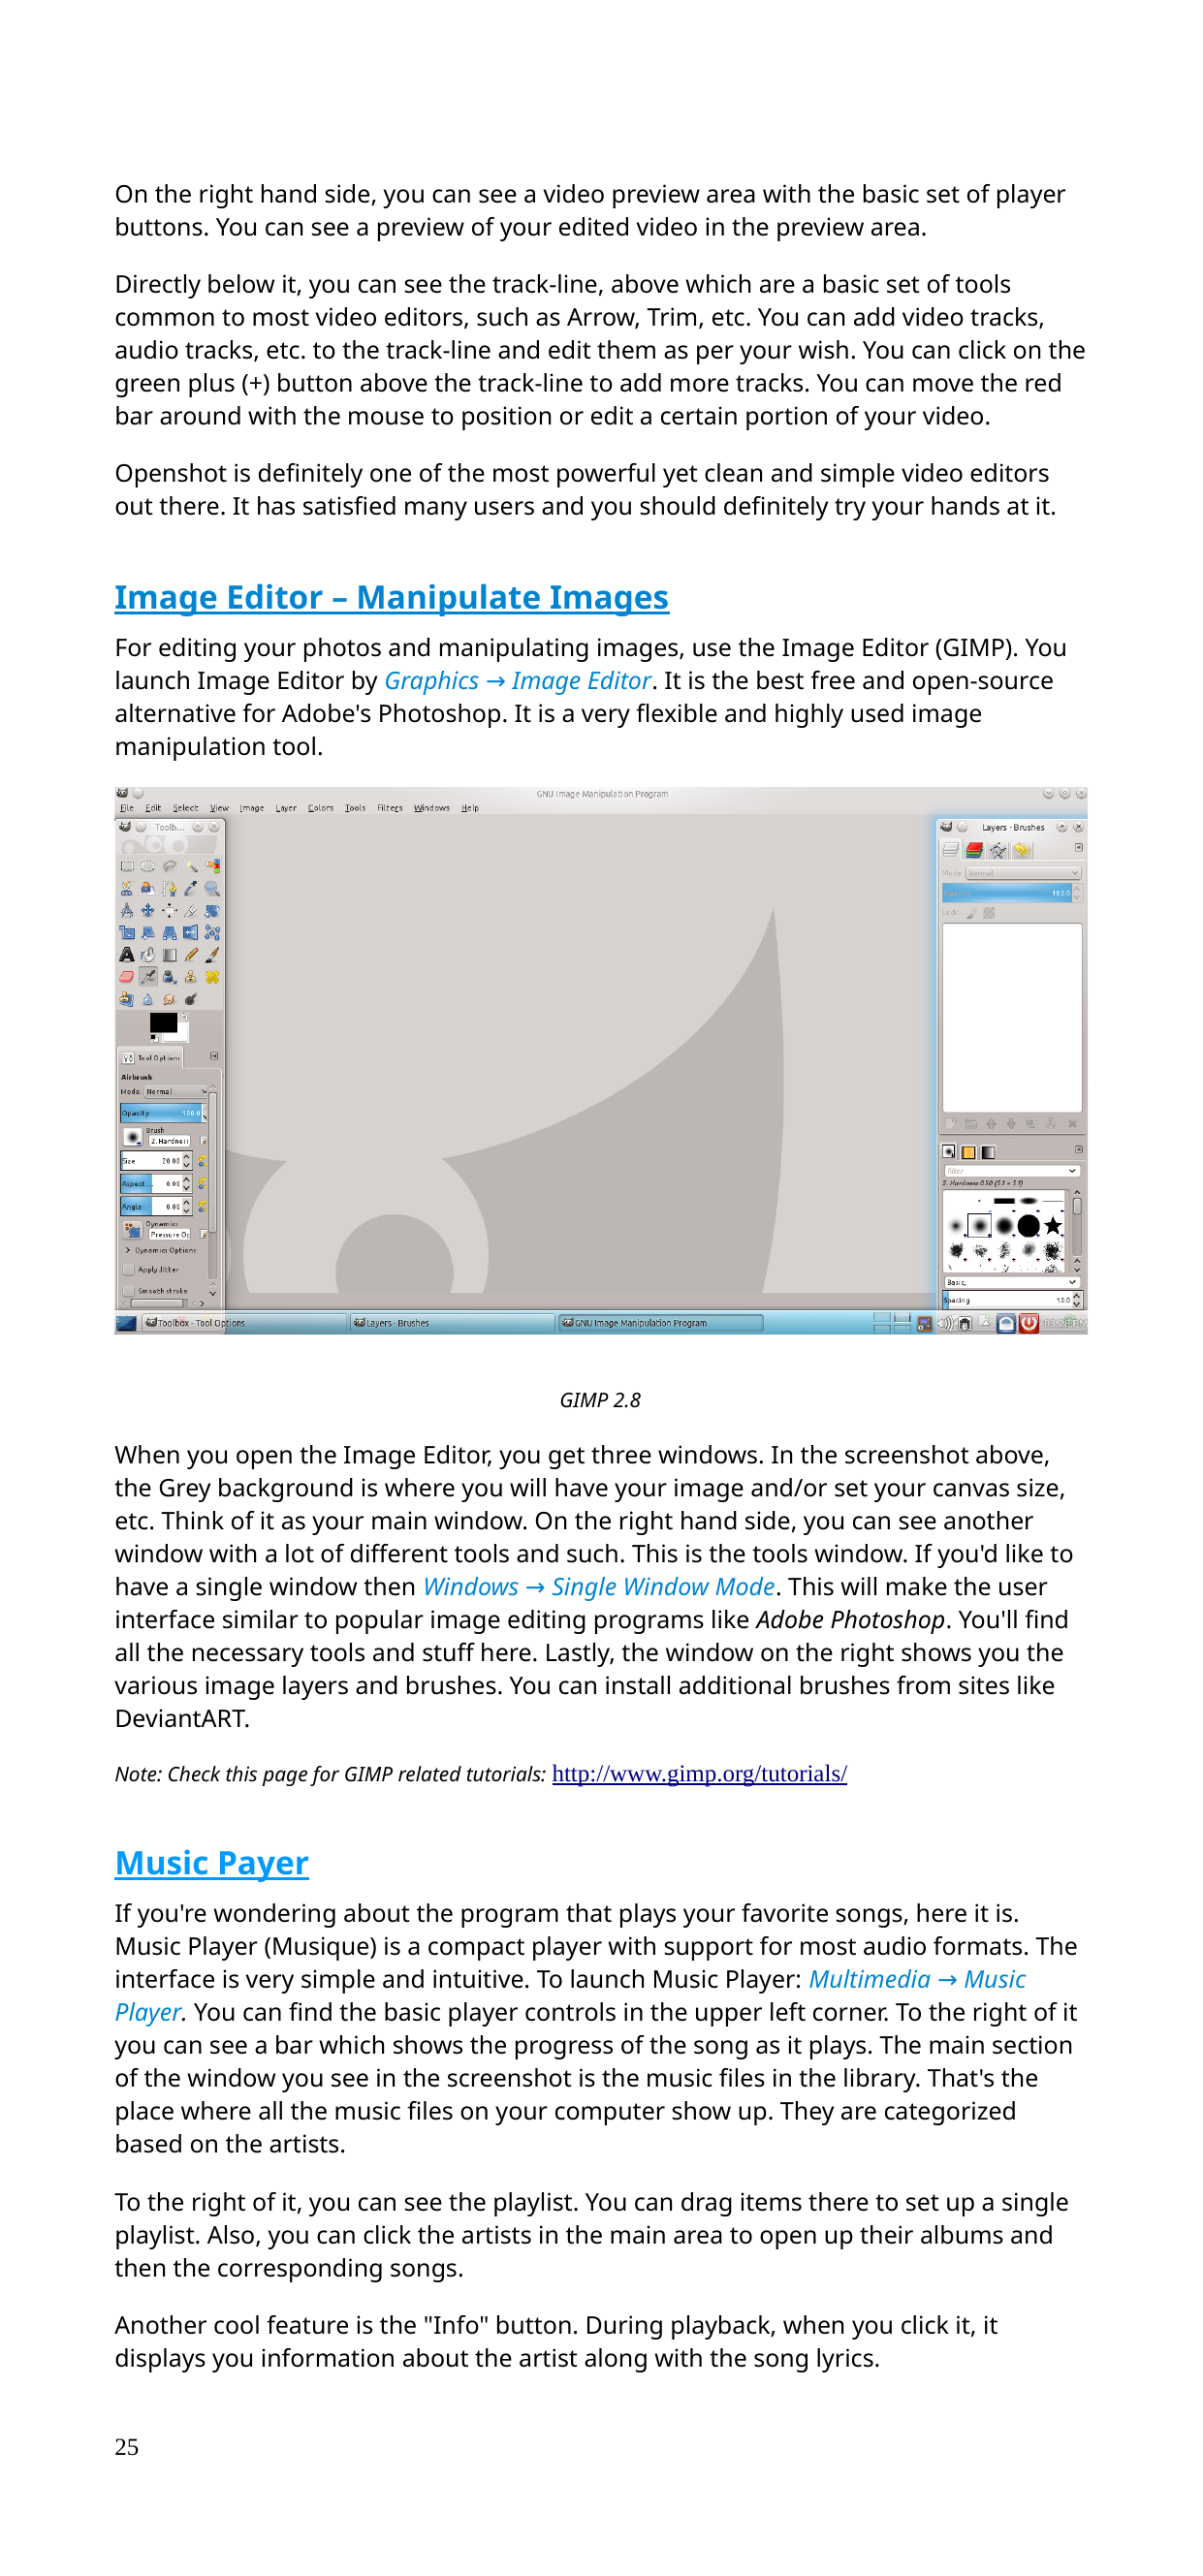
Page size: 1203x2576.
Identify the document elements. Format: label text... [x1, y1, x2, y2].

text For editing your photos and manipulating images, use the Image Editor (GIMP). You launch Image Editor by Graphics → Image Editor. It is the best free and open-source alternative for Adobe's Photoshop. It is a very flexible and highly used image manipulation tool. [114, 631, 1088, 763]
text Openshot is definitely one of the most powerful yet clean and simple video editors out there. It has satisfied many users and you should definitely try your hands at it. [114, 456, 1088, 522]
text On the right hand side, you can see a video preview area with the basic set of player buttons. You can see a preview of your edited video in the preview area. [114, 176, 1088, 242]
picture [114, 787, 1089, 1335]
text Directly below it, you can see the track-line, above which are a basic set of tools common to most video editors, such as Arrow, Trim, etc. You can add video tracks, audio tracks, etc. to the track-line and edit them as per your wish. You can click on the green plus (+) button above the track-line to add more tracks. You can move the red bar around with the mouse to position or edit a certain portion of your video. [114, 267, 1088, 432]
subtitle Image Editor – Manipulate Images [114, 575, 1088, 618]
text If you're wondering about the program that plays your favorite songs, here it is. Music Player (Musique) is a compact player with support for most audio formats. The interface is very simple and intuitive. To launch Music Player: Multimedia → Music Player. You can find the basic player controls in the upper left corner. To the right of it you can see a bar which shows the progress of the song as it plays. The main section of the window you see in the screenshot is the music files in the library. That's the place where all the music files on your computer show up. They are categorized based on the artists. [114, 1897, 1088, 2160]
text When you open the Image Editor, you get three windows. In the screenshot above, the Grey background is where you will have your image and/or set your canvas size, etc. Think of it as your main window. On the right hand side, you can see another window with a lot of different tools and such. This is the tools window. If you'd like to have a single window then Windows → Single Window Mode. This will make the user interface similar to popular image editing programs like Adobe Photoshop. You'll find all the necessary tools and stuff here. Lastly, the window on the right shows you the various image layers and brushes. You can install additional brushes from sites like DeviantART. [114, 1438, 1088, 1735]
text Another cool feature is the "Info" button. During playback, when you click it, it displays you information about the artist along with the song lyrics. [114, 2308, 1088, 2373]
text GIMP 2.8 [114, 1386, 1088, 1414]
text To the right of it, you can see the playlist. You can drag items there to set up a single playlist. Also, you can click the artists in the main area to open up their albums and then the corresponding songs. [114, 2184, 1088, 2283]
text Note: Check this page for GIMP related tutorials: http://www.gimp.org/tutorials/ [114, 1759, 1088, 1788]
subtitle Music Payer [114, 1840, 1088, 1884]
